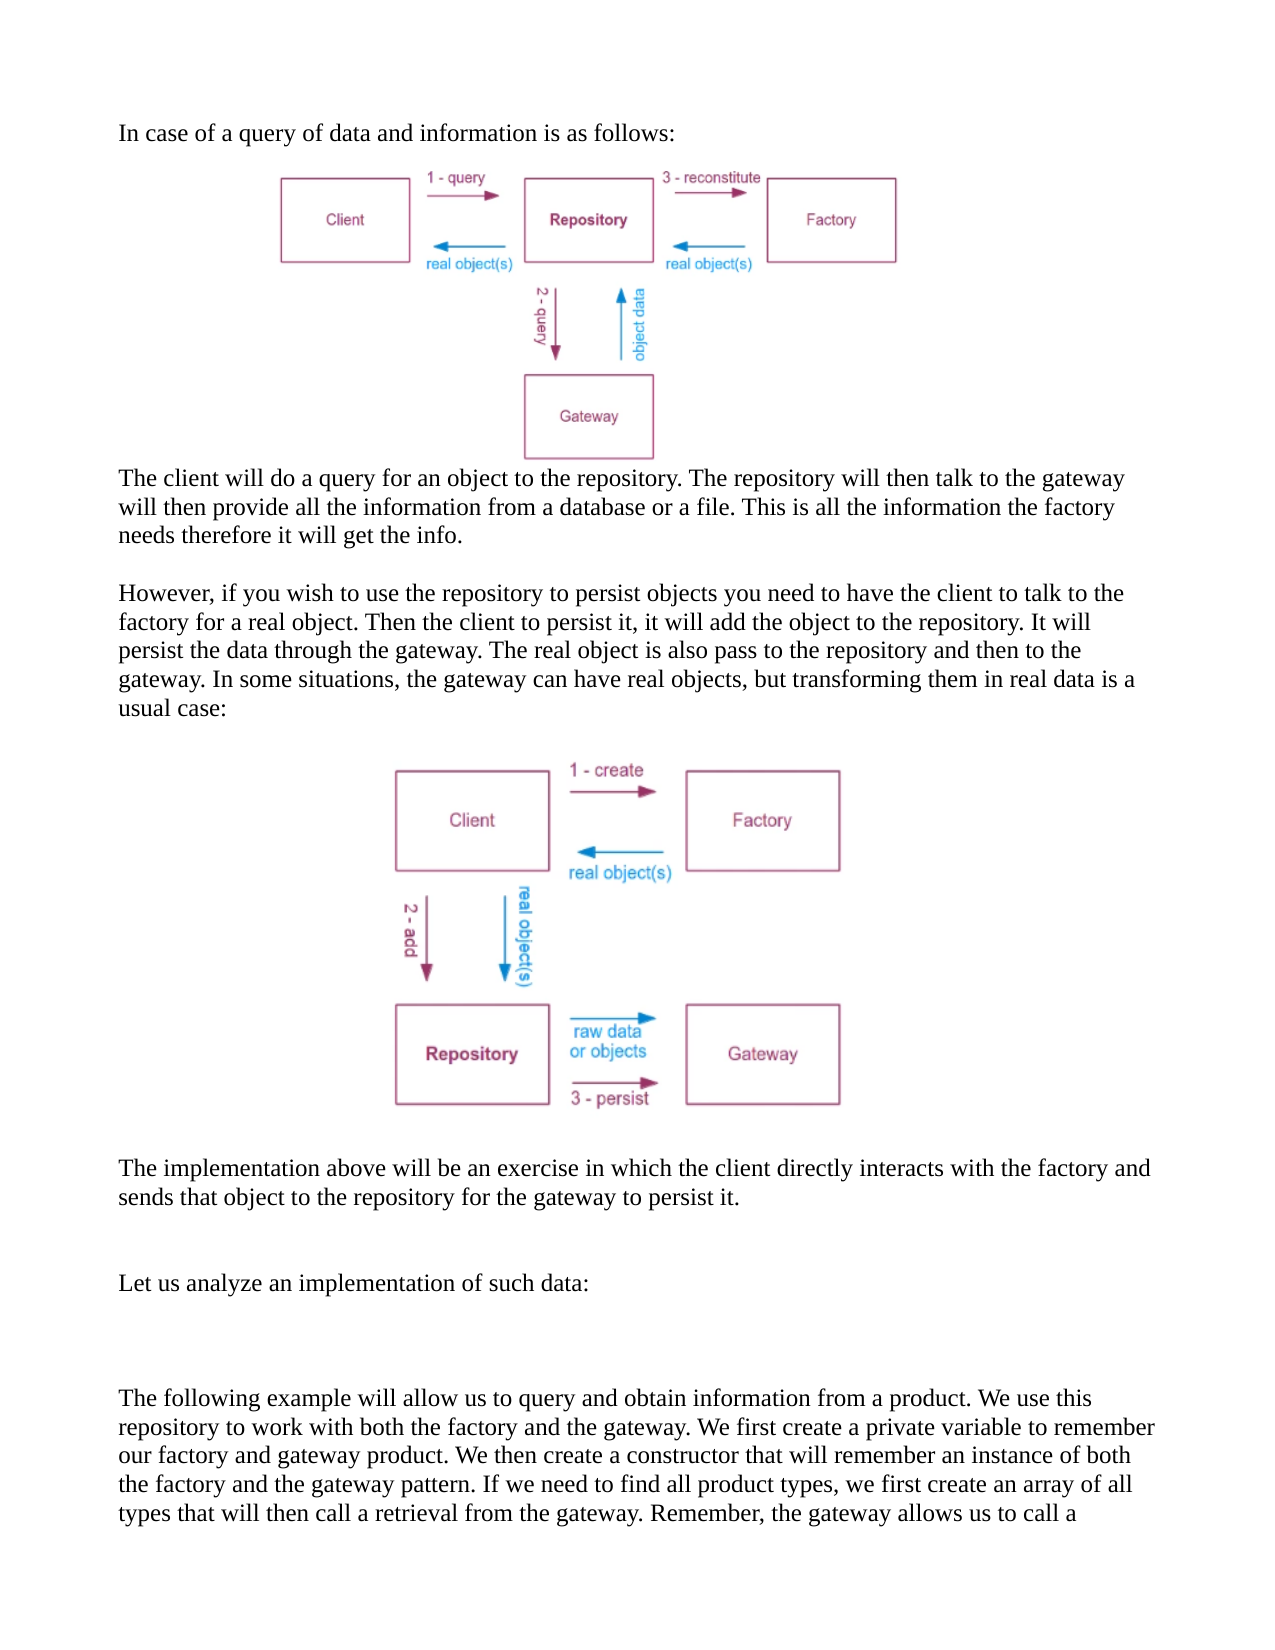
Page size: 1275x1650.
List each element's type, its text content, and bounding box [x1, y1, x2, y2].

text The client will do a query for an object to the repository. The repository will then talk to the gateway will then provide all the information from a database or a file. This is all the information the factory needs therefore it will get the info. [118, 463, 1157, 549]
picture [272, 170, 904, 463]
text The implementation above will be an exercise in which the client directly interacts with the factory and sends that object to the repository for the gateway to persist it. [118, 1153, 1157, 1211]
text In case of a query of data and information is as follows: [118, 118, 1157, 147]
picture [378, 749, 853, 1125]
text Let us analyze an implementation of such data: [118, 1268, 1157, 1297]
text The following example will allow us to query and obtain information from a product. We use this repository to work with both the factory and the gateway. We first create a private variable to remember our factory and gateway product. We then create a constructor that will remember an instance of both the factory and the gateway pattern. If we need to find all product types, we first create an array of all types that will then call a retrieval from the gateway. Remember, the gateway allows us to call a [118, 1383, 1157, 1527]
text However, if you wish to use the repository to persist objects you need to have the client to talk to the factory for a real object. Then the client to persist it, it will add the object to the repository. It will persist the data through the gateway. The real object is also pass to the repository and then to the gateway. In some situations, the gateway can have real objects, but transforming them in real data is a usual case: [118, 578, 1157, 722]
